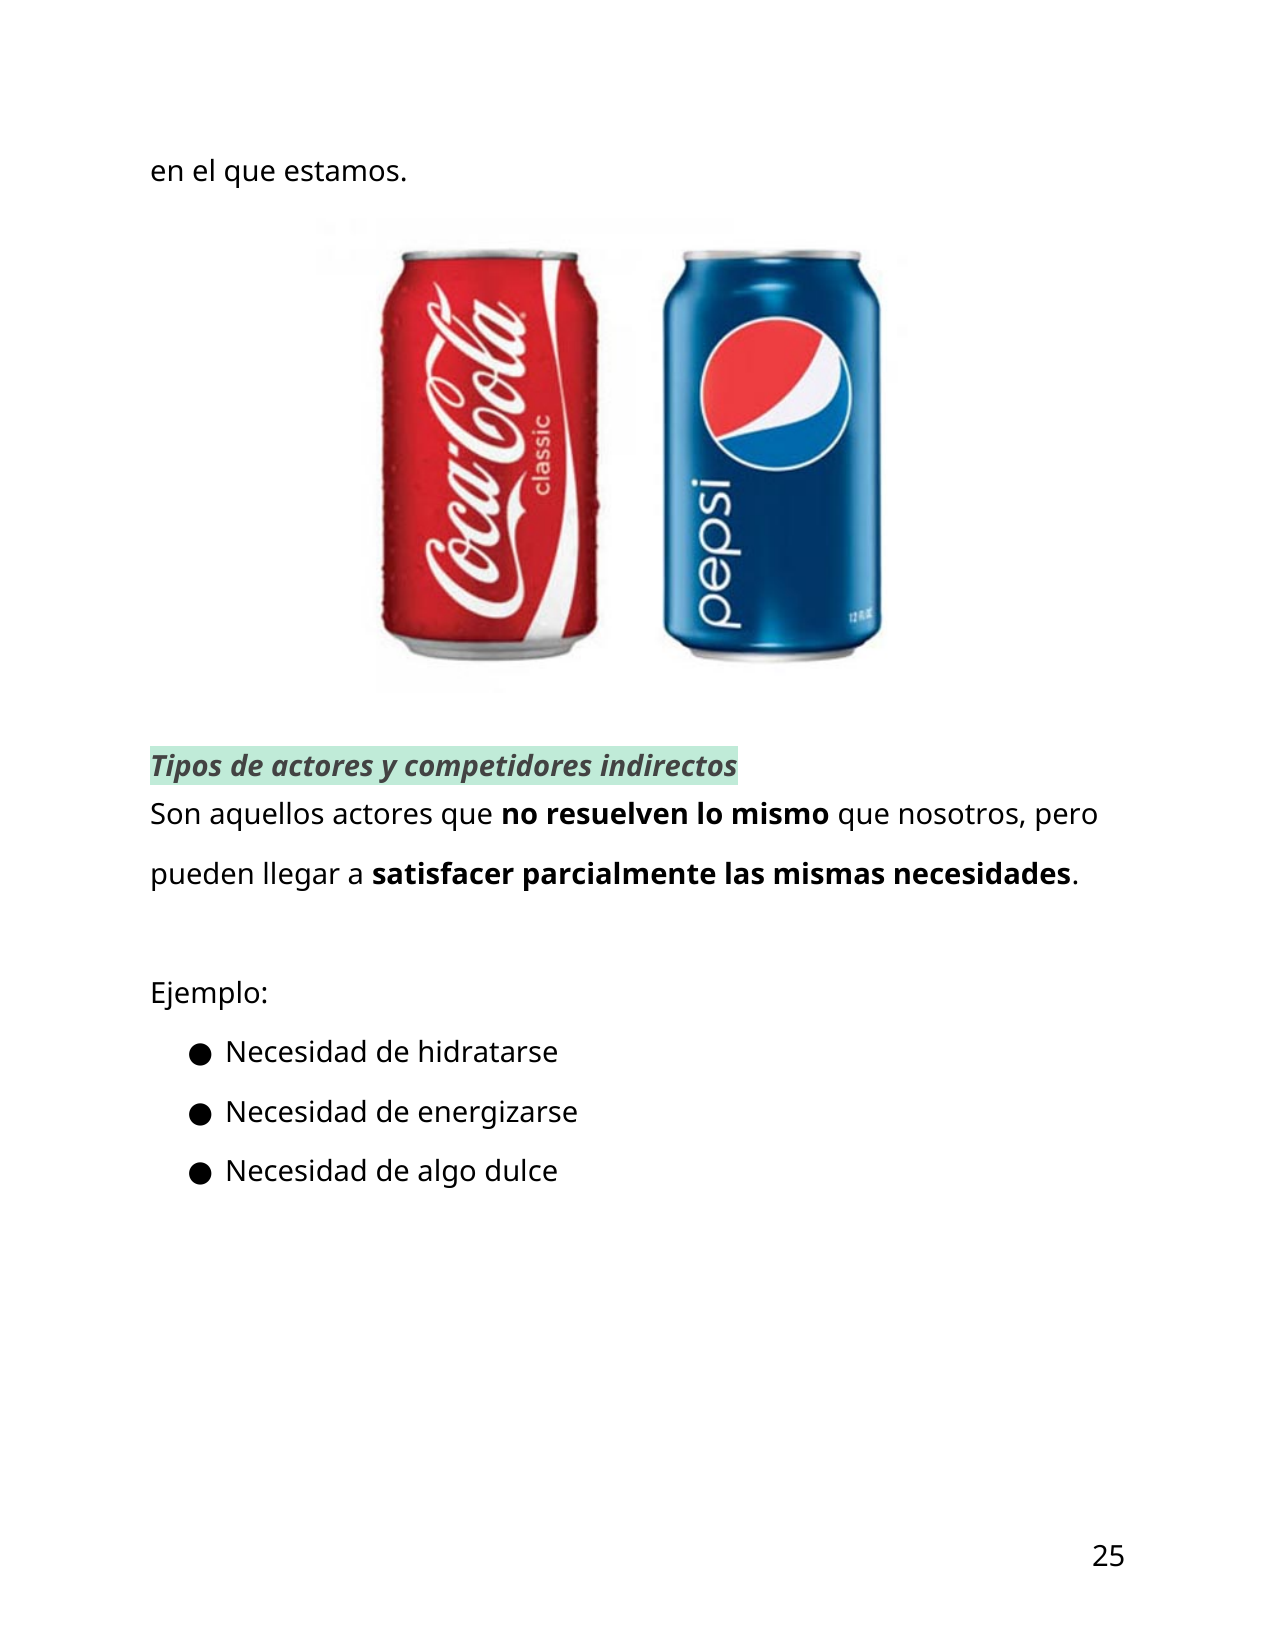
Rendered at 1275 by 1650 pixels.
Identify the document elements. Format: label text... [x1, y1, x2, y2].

list Necesidad de energizarse [187, 1091, 1125, 1131]
text Son aquellos actores que no resuelven lo mismo que nosotros, pero pueden llegar a satisfacer parcialmente las mismas necesidades. [150, 793, 1125, 893]
text Ejemplo: [150, 972, 1125, 1012]
list Necesidad de hidratarse [187, 1031, 1125, 1071]
picture [315, 209, 960, 693]
text en el que estamos. [150, 150, 1125, 190]
subtitle Tipos de actores y competidores indirectos [738, 746, 1125, 785]
list Necesidad de algo dulce [187, 1150, 1125, 1190]
